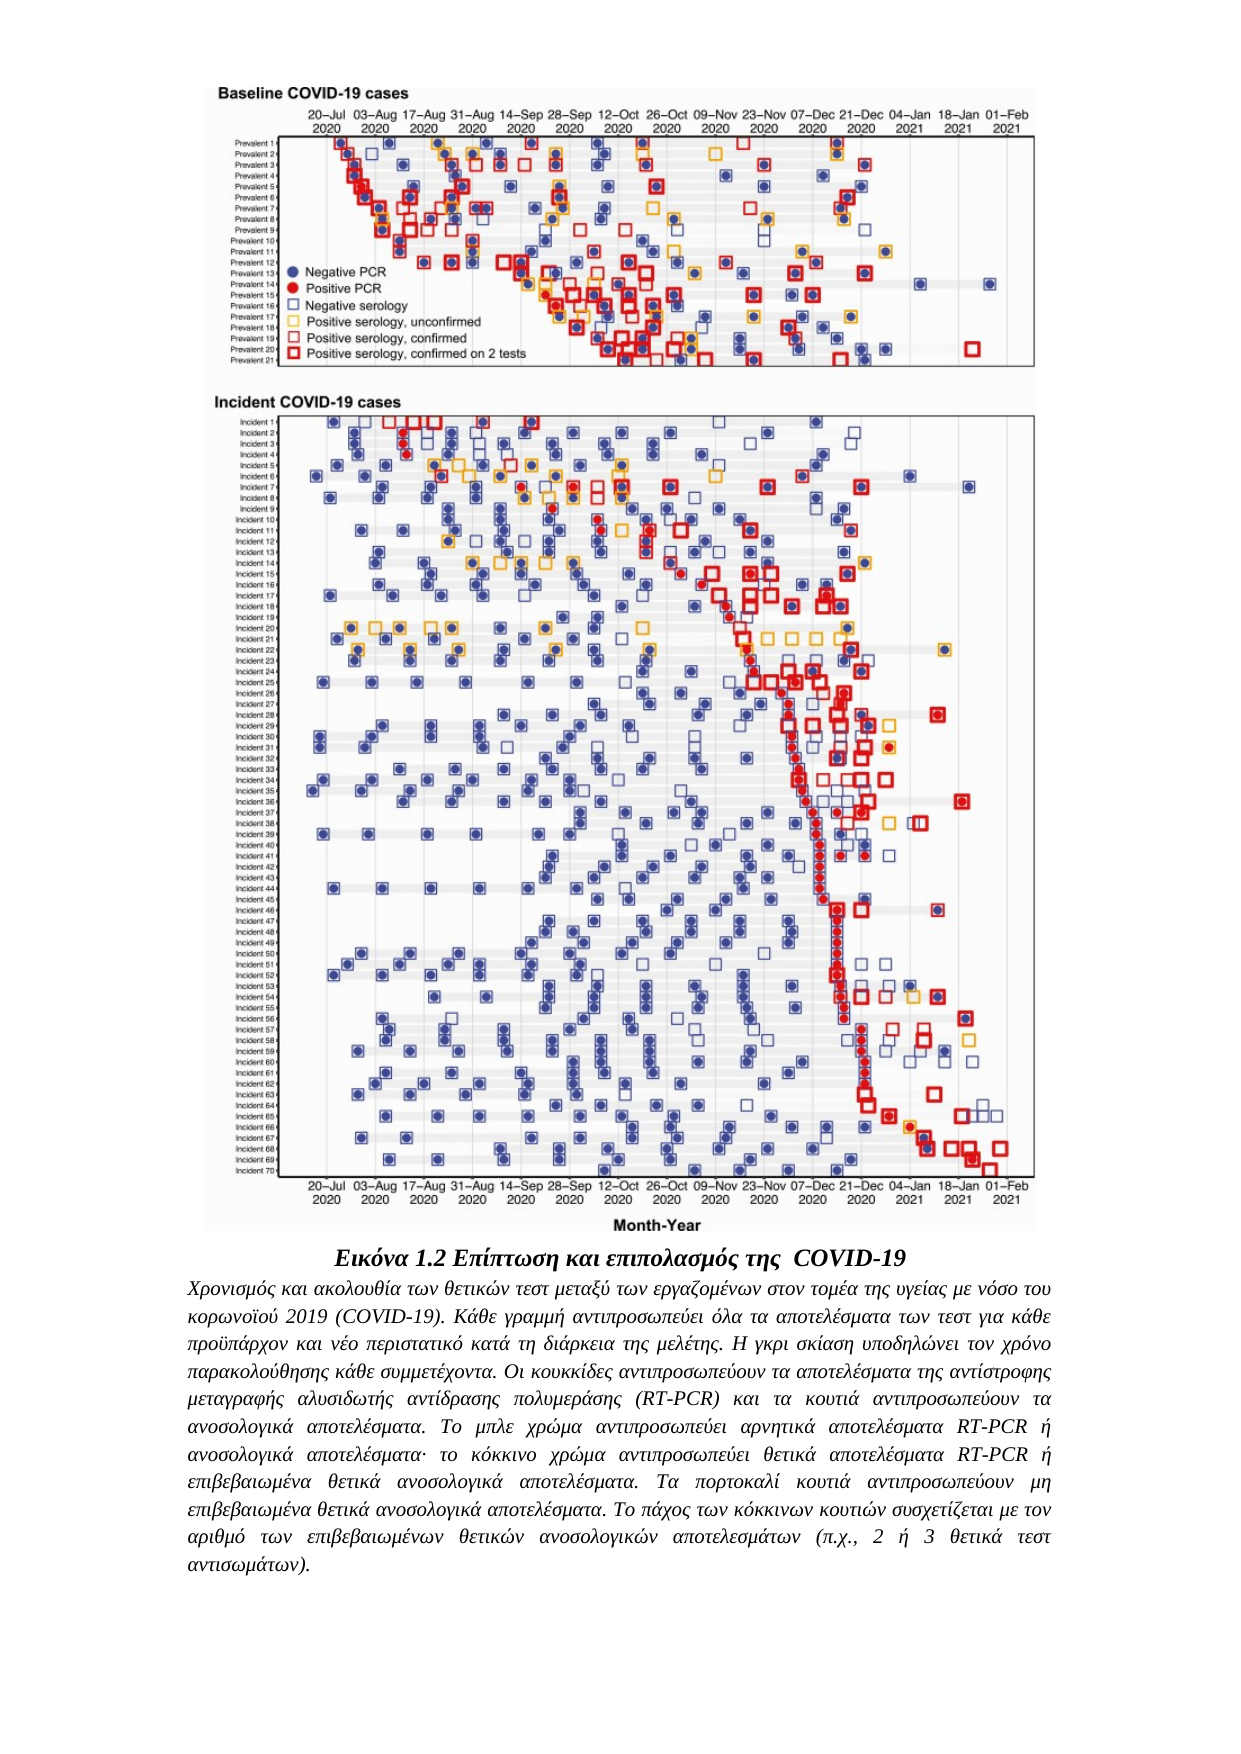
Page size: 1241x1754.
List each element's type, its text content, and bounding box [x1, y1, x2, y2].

picture [203, 87, 1037, 1231]
text Εικόνα 1.2 Επίπτωση και επιπολασμός της COVID-19 [203, 1231, 1037, 1272]
text Χρονισμός και ακολουθία των θετικών τεστ μεταξύ των εργαζομένων στον τομέα της υγείας με νόσο του κορωνοϊού 2019 (COVID-19). Κάθε γραμμή αντιπροσωπεύει όλα τα αποτελέσματα των τεστ για κάθε προϋπάρχον και νέο περιστατικό κατά τη διάρκεια της μελέτης. Η γκρι σκίαση υποδηλώνει τον χρόνο παρακολούθησης κάθε συμμετέχοντα. Οι κουκκίδες αντιπροσωπεύουν τα αποτελέσματα της αντίστροφης μεταγραφής αλυσιδωτής αντίδρασης πολυμεράσης (RT-PCR) και τα κουτιά αντιπροσωπεύουν τα ανοσολογικά αποτελέσματα. Το μπλε χρώμα αντιπροσωπεύει αρνητικά αποτελέσματα RT-PCR ή ανοσολογικά αποτελέσματα· το κόκκινο χρώμα αντιπροσωπεύει θετικά αποτελέσματα RT-PCR ή επιβεβαιωμένα θετικά ανοσολογικά αποτελέσματα. Τα πορτοκαλί κουτιά αντιπροσωπεύουν μη επιβεβαιωμένα θετικά ανοσολογικά αποτελέσματα. Το πάχος των κόκκινων κουτιών συσχετίζεται με τον αριθμό των επιβεβαιωμένων θετικών ανοσολογικών αποτελεσμάτων (π.χ., 2 ή 3 θετικά τεστ αντισωμάτων). [187, 75, 1053, 1576]
